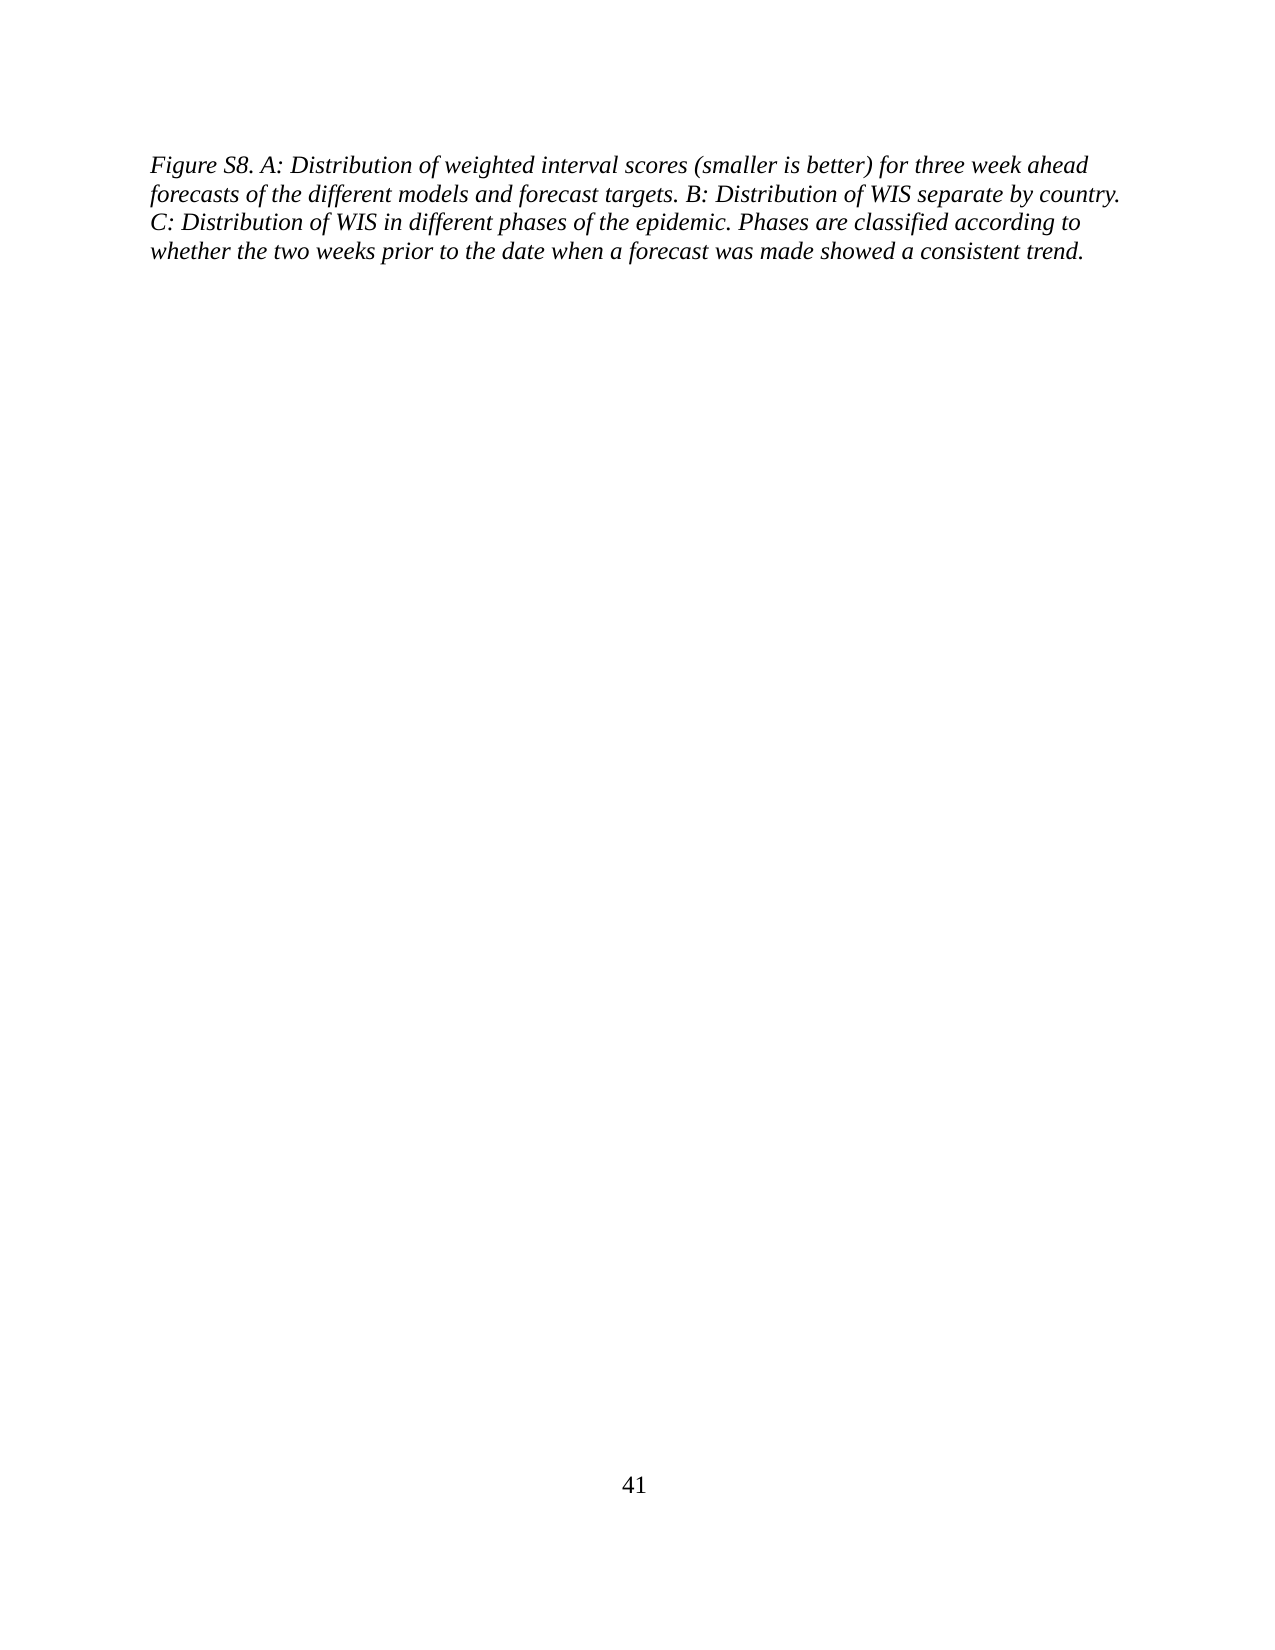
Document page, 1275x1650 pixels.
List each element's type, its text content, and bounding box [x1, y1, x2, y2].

text Figure S8. A: Distribution of weighted interval scores (smaller is better) for three week ahead forecasts of the different models and forecast targets. B: Distribution of WIS separate by country. C: Distribution of WIS in different phases of the epidemic. Phases are classified according to whether the two weeks prior to the date when a forecast was made showed a consistent trend. [150, 150, 1125, 265]
